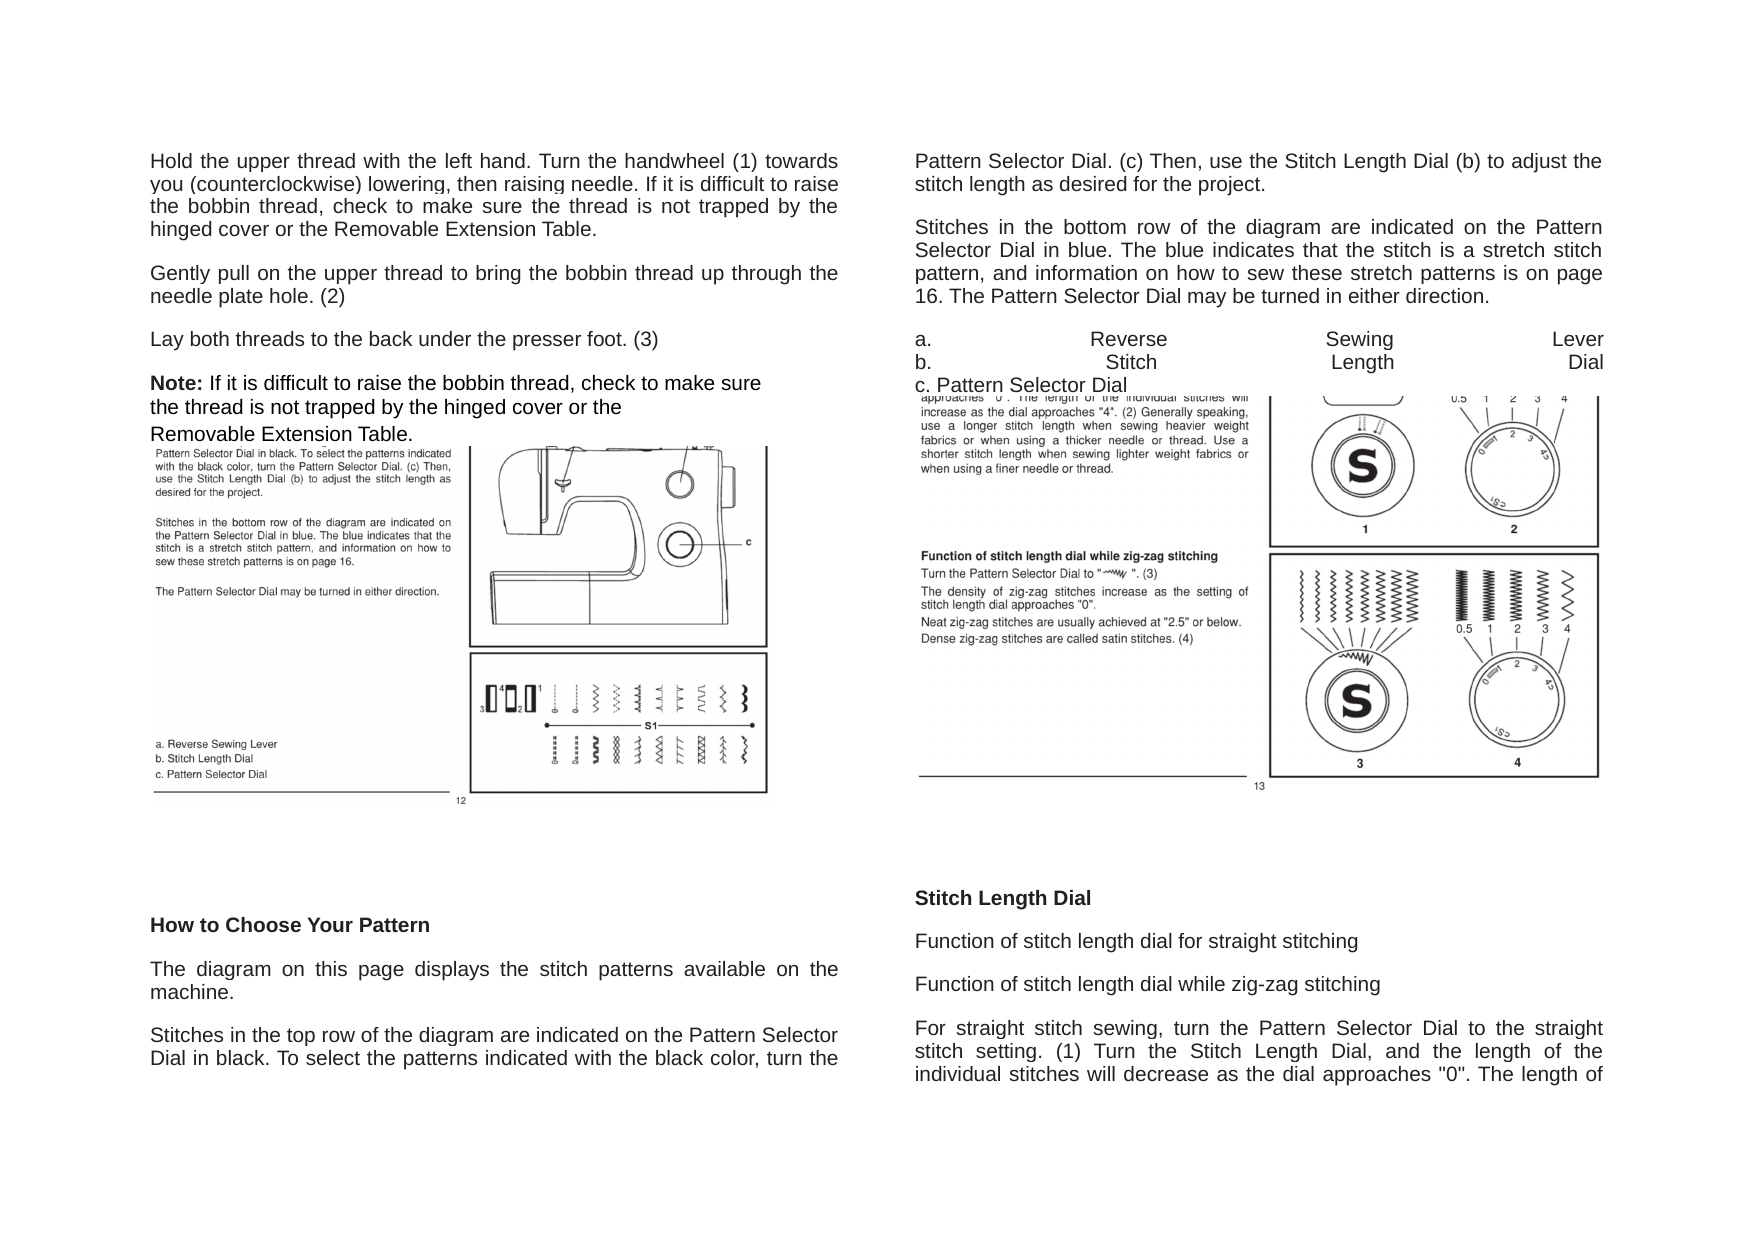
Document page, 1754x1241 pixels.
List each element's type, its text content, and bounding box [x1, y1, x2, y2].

text Stitch Length Dial [914, 793, 1604, 909]
picture [914, 396, 1604, 793]
text The diagram on this page displays the stitch patterns available on the machine. [150, 958, 839, 1003]
text Function of stitch length dial while zig-zag stitching [914, 974, 1604, 996]
picture [150, 446, 772, 809]
text Gently pull on the upper thread to bring the bobbin thread up through the needle plate hole. (2) [150, 262, 839, 307]
text the thread is not trapped by the hinged cover or the [150, 394, 839, 418]
text Lay both threads to the back under the presser foot. (3) [150, 328, 839, 351]
text Stitches in the top row of the diagram are indicated on the Pattern Selector Dial in black. To select the patterns indicated with the black color, turn the [150, 1024, 839, 1070]
text How to Choose Your Pattern [150, 914, 839, 937]
text Stitches in the bottom row of the diagram are indicated on the Pattern Selector Dial in blue. The blue indicates that the stitch is a stretch stitch pattern, and information on how to sew these stretch patterns is on page 16. The Pattern Selector Dial may be turned in either direction. [914, 216, 1604, 307]
text Note: If it is difficult to raise the bobbin thread, check to make sure [150, 372, 839, 394]
text Pattern Selector Dial. (c) Then, use the Stitch Length Dial (b) to adjust the stitch length as desired for the project. [914, 150, 1604, 196]
text For straight stitch sewing, turn the Pattern Selector Dial to the straight stitch setting. (1) Turn the Stitch Length Dial, and the length of the individual stitches will decrease as the dial approaches "0". The length of [914, 1017, 1604, 1086]
text Function of stitch length dial for straight stitching [914, 930, 1604, 953]
text a. Reverse Sewing Lever b. Stitch Length Dial c. Pattern Selector Dial [914, 328, 1604, 396]
text Hold the upper thread with the left hand. Turn the handwheel (1) towards you (counterclockwise) lowering, then raising needle. If it is difficult to raise the bobbin thread, check to make sure the thread is not trapped by the hinged cover or the Removable Extension Table. [150, 150, 839, 241]
text Removable Extension Table. [150, 422, 839, 446]
